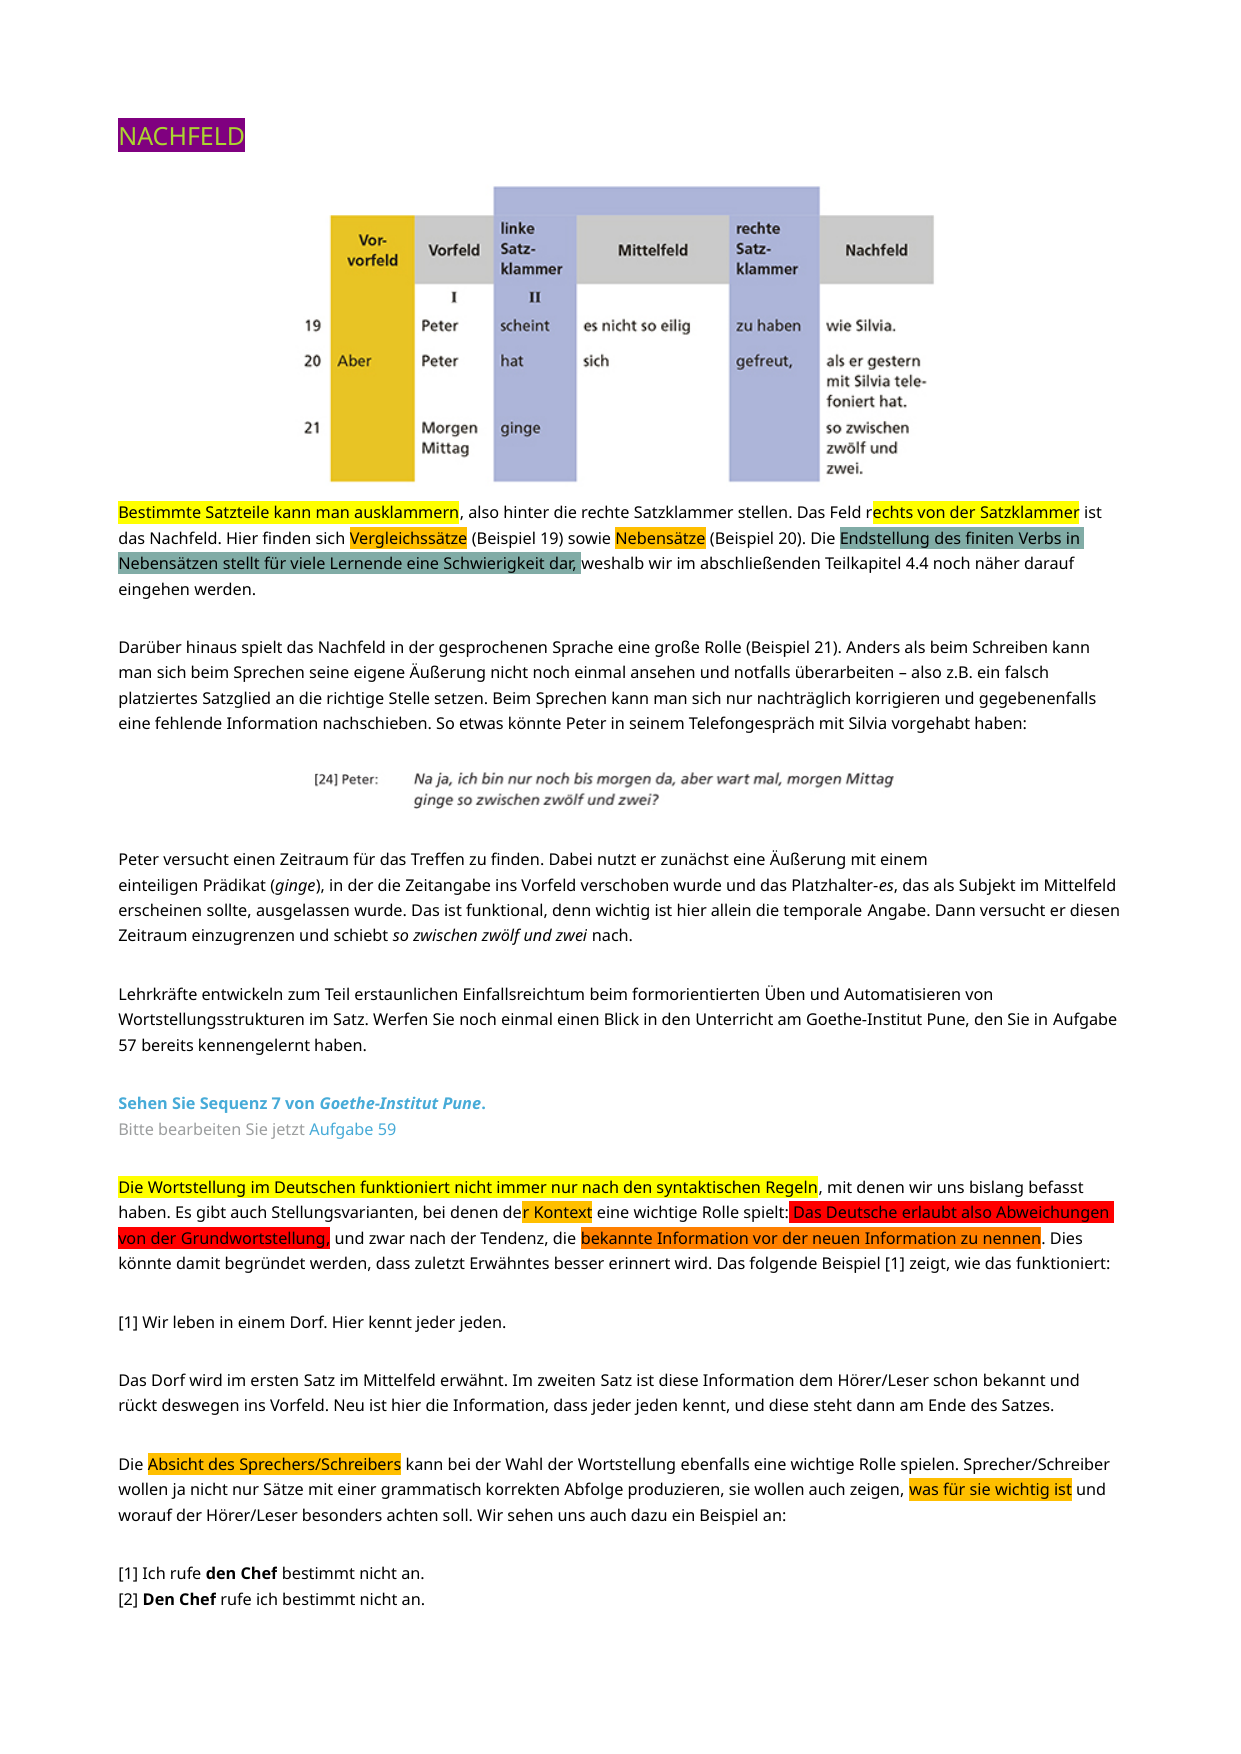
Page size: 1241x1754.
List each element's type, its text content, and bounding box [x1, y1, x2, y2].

subtitle NACHFELD [118, 118, 1122, 152]
text Darüber hinaus spielt das Nachfeld in der gesprochenen Sprache eine große Rolle (Beispiel 21). Anders als beim Schreiben kann man sich beim Sprechen seine eigene Äußerung nicht noch einmal ansehen und notfalls überarbeiten – also z.B. ein falsch platziertes Satzglied an die richtige Stelle setzen. Beim Sprechen kann man sich nur nachträglich korrigieren und gegebenenfalls eine fehlende Information nachschieben. So etwas könnte Peter in seinem Telefongespräch mit Silvia vorgehabt haben: [118, 636, 1122, 734]
picture [305, 770, 936, 811]
text Lehrkräfte entwickeln zum Teil erstaunlichen Einfallsreichtum beim formorientierten Üben und Automatisieren von Wortstellungsstrukturen im Satz. Werfen Sie noch einmal einen Blick in den Unterricht am Goethe-Institut Pune, den Sie in Aufgabe 57 bereits kennengelernt haben. [118, 983, 1122, 1056]
text Die Wortstellung im Deutschen funktioniert nicht immer nur nach den syntaktischen Regeln, mit denen wir uns bislang befasst haben. Es gibt auch Stellungsvarianten, bei denen der Kontext eine wichtige Rolle spielt: Das Deutsche erlaubt also Abweichungen von der Grundwortstellung, und zwar nach der Tendenz, die bekannte Information vor der neuen Information zu nennen. Dies könnte damit begründet werden, dass zuletzt Erwähntes besser erinnert wird. Das folgende Beispiel [1] zeigt, wie das funktioniert: [118, 1176, 1122, 1274]
picture [226, 166, 1014, 498]
text [1] Ich rufe den Chef bestimmt nicht an. [118, 1562, 1122, 1584]
text Peter versucht einen Zeitraum für das Treffen zu finden. Dabei nutzt er zunächst eine Äußerung mit einem einteiligen Prädikat (ginge), in der die Zeitangabe ins Vorfeld verschoben wurde und das Platzhalter-es, das als Subjekt im Mittelfeld erscheinen sollte, ausgelassen wurde. Das ist funktional, denn wichtig ist hier allein die temporale Angabe. Dann versucht er diesen Zeitraum einzugrenzen und schiebt so zwischen zwölf und zwei nach. [118, 848, 1122, 947]
text [1] Wir leben in einem Dorf. Hier kennt jeder jeden. [118, 1311, 1122, 1333]
text [2] Den Chef rufe ich bestimmt nicht an. [118, 1588, 1122, 1610]
text Sehen Sie Sequenz 7 von Goethe-Institut Pune. [118, 1092, 1122, 1114]
text Das Dorf wird im ersten Satz im Mittelfeld erwähnt. Im zweiten Satz ist diese Information dem Hörer/Leser schon bekannt und rückt deswegen ins Vorfeld. Neu ist hier die Information, dass jeder jeden kennt, und diese steht dann am Ende des Satzes. [118, 1369, 1122, 1417]
text Bitte bearbeiten Sie jetzt Aufgabe 59 [118, 1117, 1122, 1140]
text Bestimmte Satzteile kann man ausklammern, also hinter die rechte Satzklammer stellen. Das Feld rechts von der Satzklammer ist das Nachfeld. Hier finden sich Vergleichssätze (Beispiel 19) sowie Nebensätze (Beispiel 20). Die Endstellung des finiten Verbs in Nebensätzen stellt für viele Lernende eine Schwierigkeit dar, weshalb wir im abschließenden Teilkapitel 4.4 noch näher darauf eingehen werden. [118, 501, 1122, 600]
text Die Absicht des Sprechers/Schreibers kann bei der Wahl der Wortstellung ebenfalls eine wichtige Rolle spielen. Sprecher/Schreiber wollen ja nicht nur Sätze mit einer grammatisch korrekten Abfolge produzieren, sie wollen auch zeigen, was für sie wichtig ist und worauf der Hörer/Leser besonders achten soll. Wir sehen uns auch dazu ein Beispiel an: [118, 1453, 1122, 1526]
